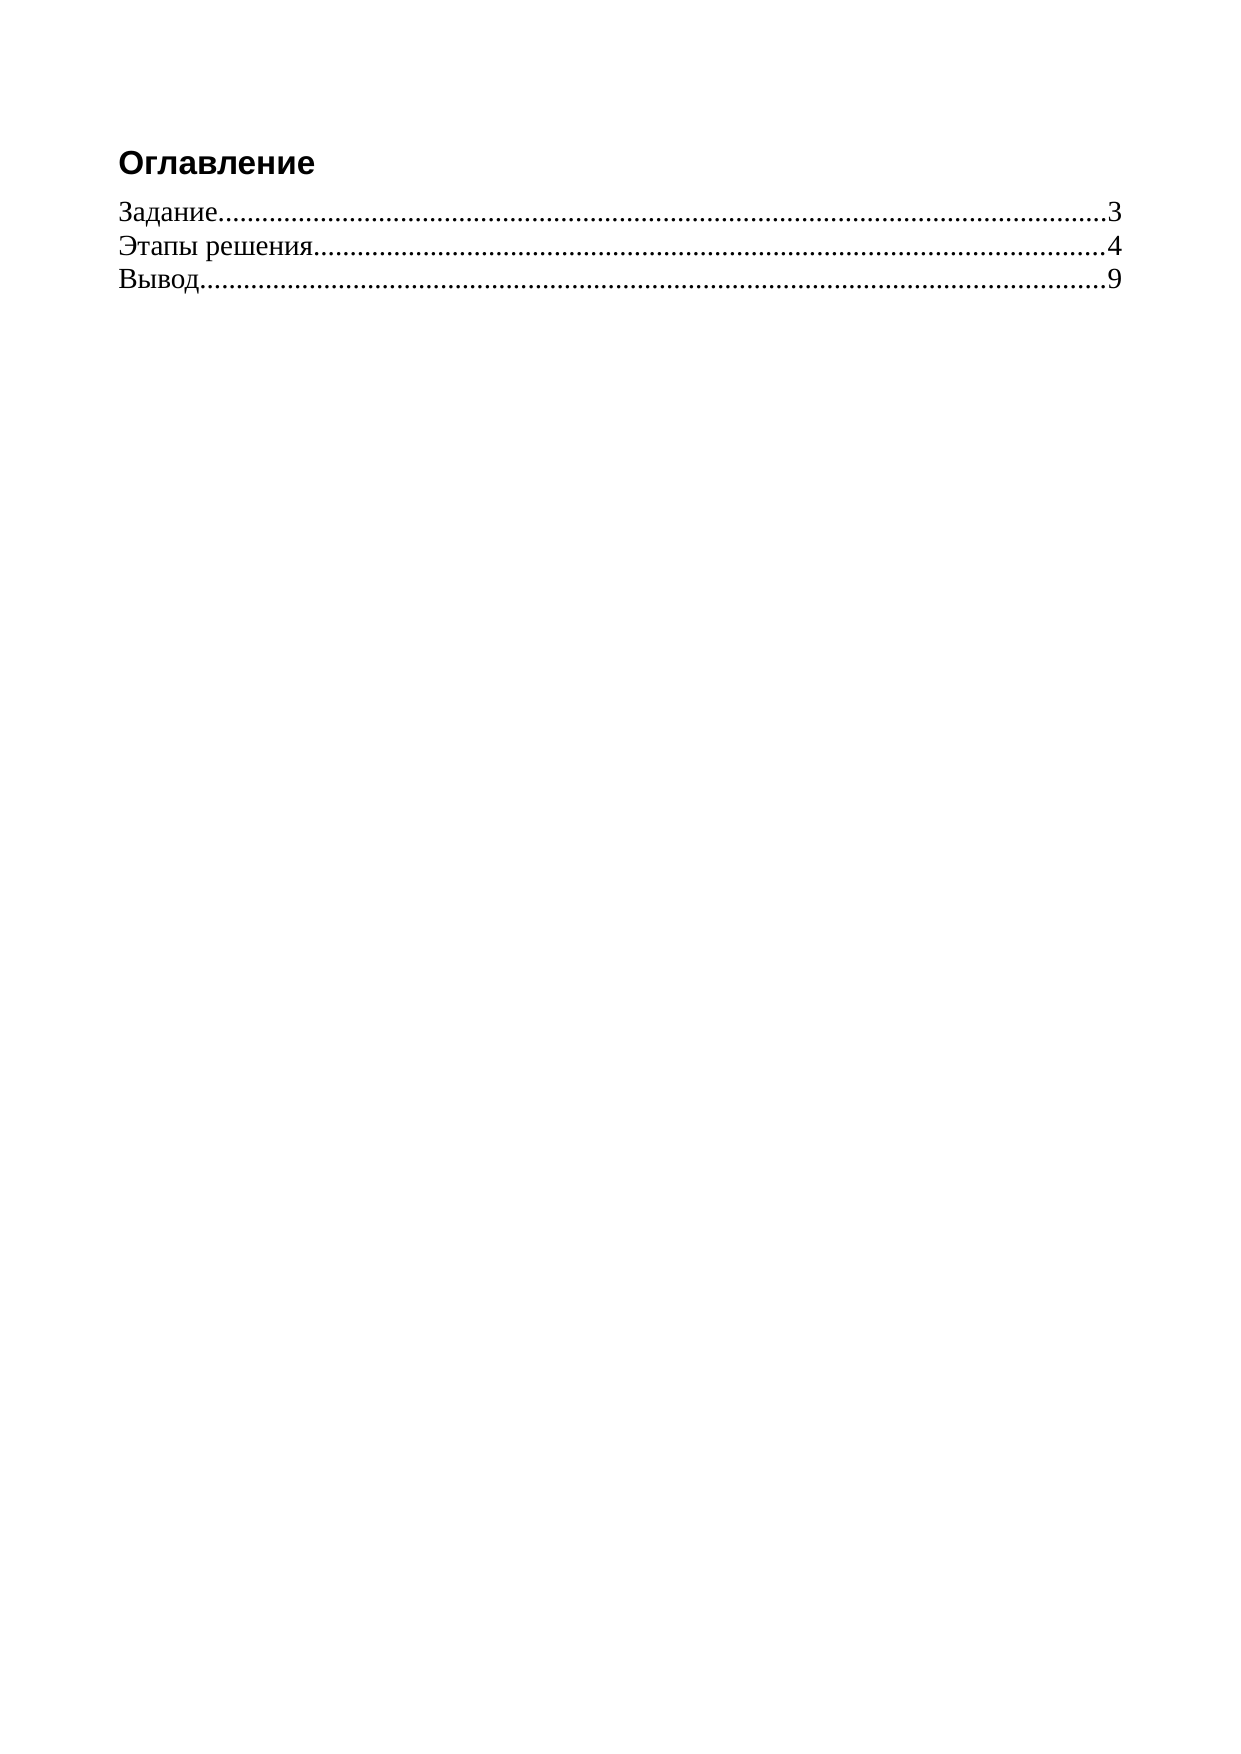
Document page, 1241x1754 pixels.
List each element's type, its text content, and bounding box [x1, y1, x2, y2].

subtitle Оглавление [118, 143, 1122, 182]
text Этапы решения 4 [118, 228, 1122, 261]
text Вывод 9 [118, 261, 1122, 295]
text Задание 3 [118, 194, 1122, 228]
